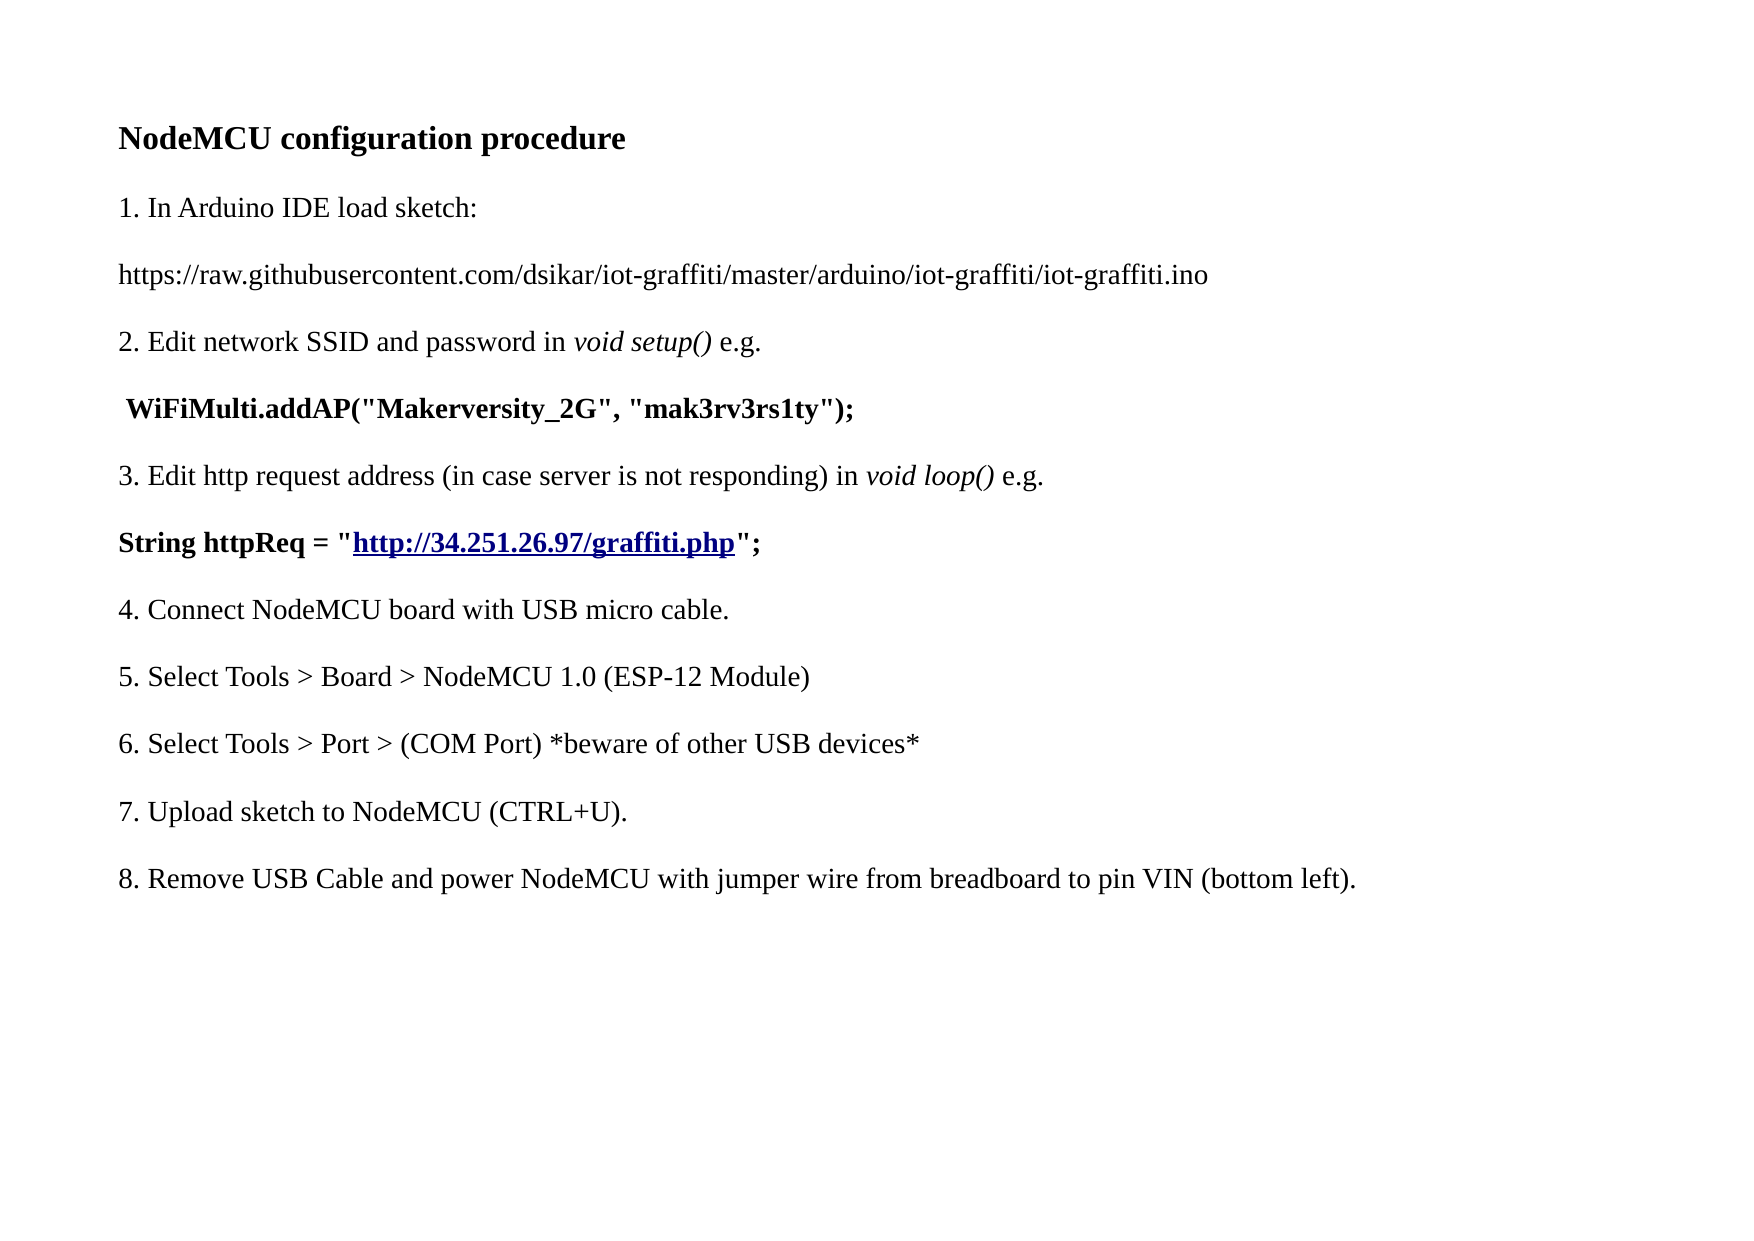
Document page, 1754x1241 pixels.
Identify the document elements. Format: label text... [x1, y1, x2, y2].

text 1. In Arduino IDE load sketch: [118, 190, 1636, 223]
text 5. Select Tools > Board > NodeMCU 1.0 (ESP-12 Module) [118, 659, 1636, 693]
text 6. Select Tools > Port > (COM Port) *beware of other USB devices* [118, 727, 1636, 760]
text 3. Edit http request address (in case server is not responding) in void loop() e.g. [118, 458, 1636, 492]
text https://raw.githubusercontent.com/dsikar/iot-graffiti/master/arduino/iot-graffiti/iot-graffiti.ino [118, 257, 1636, 291]
text WiFiMulti.addAP("Makerversity_2G", "mak3rv3rs1ty"); [118, 391, 1636, 425]
text 2. Edit network SSID and password in void setup() e.g. [118, 324, 1636, 358]
text NodeMCU configuration procedure [118, 118, 1636, 156]
text 4. Connect NodeMCU board with USB micro cable. [118, 592, 1636, 626]
text 7. Upload sketch to NodeMCU (CTRL+U). [118, 794, 1636, 827]
text String httpReq = "http://34.251.26.97/graffiti.php"; [118, 525, 1636, 559]
text 8. Remove USB Cable and power NodeMCU with jumper wire from breadboard to pin VIN (bottom left). [118, 861, 1636, 894]
